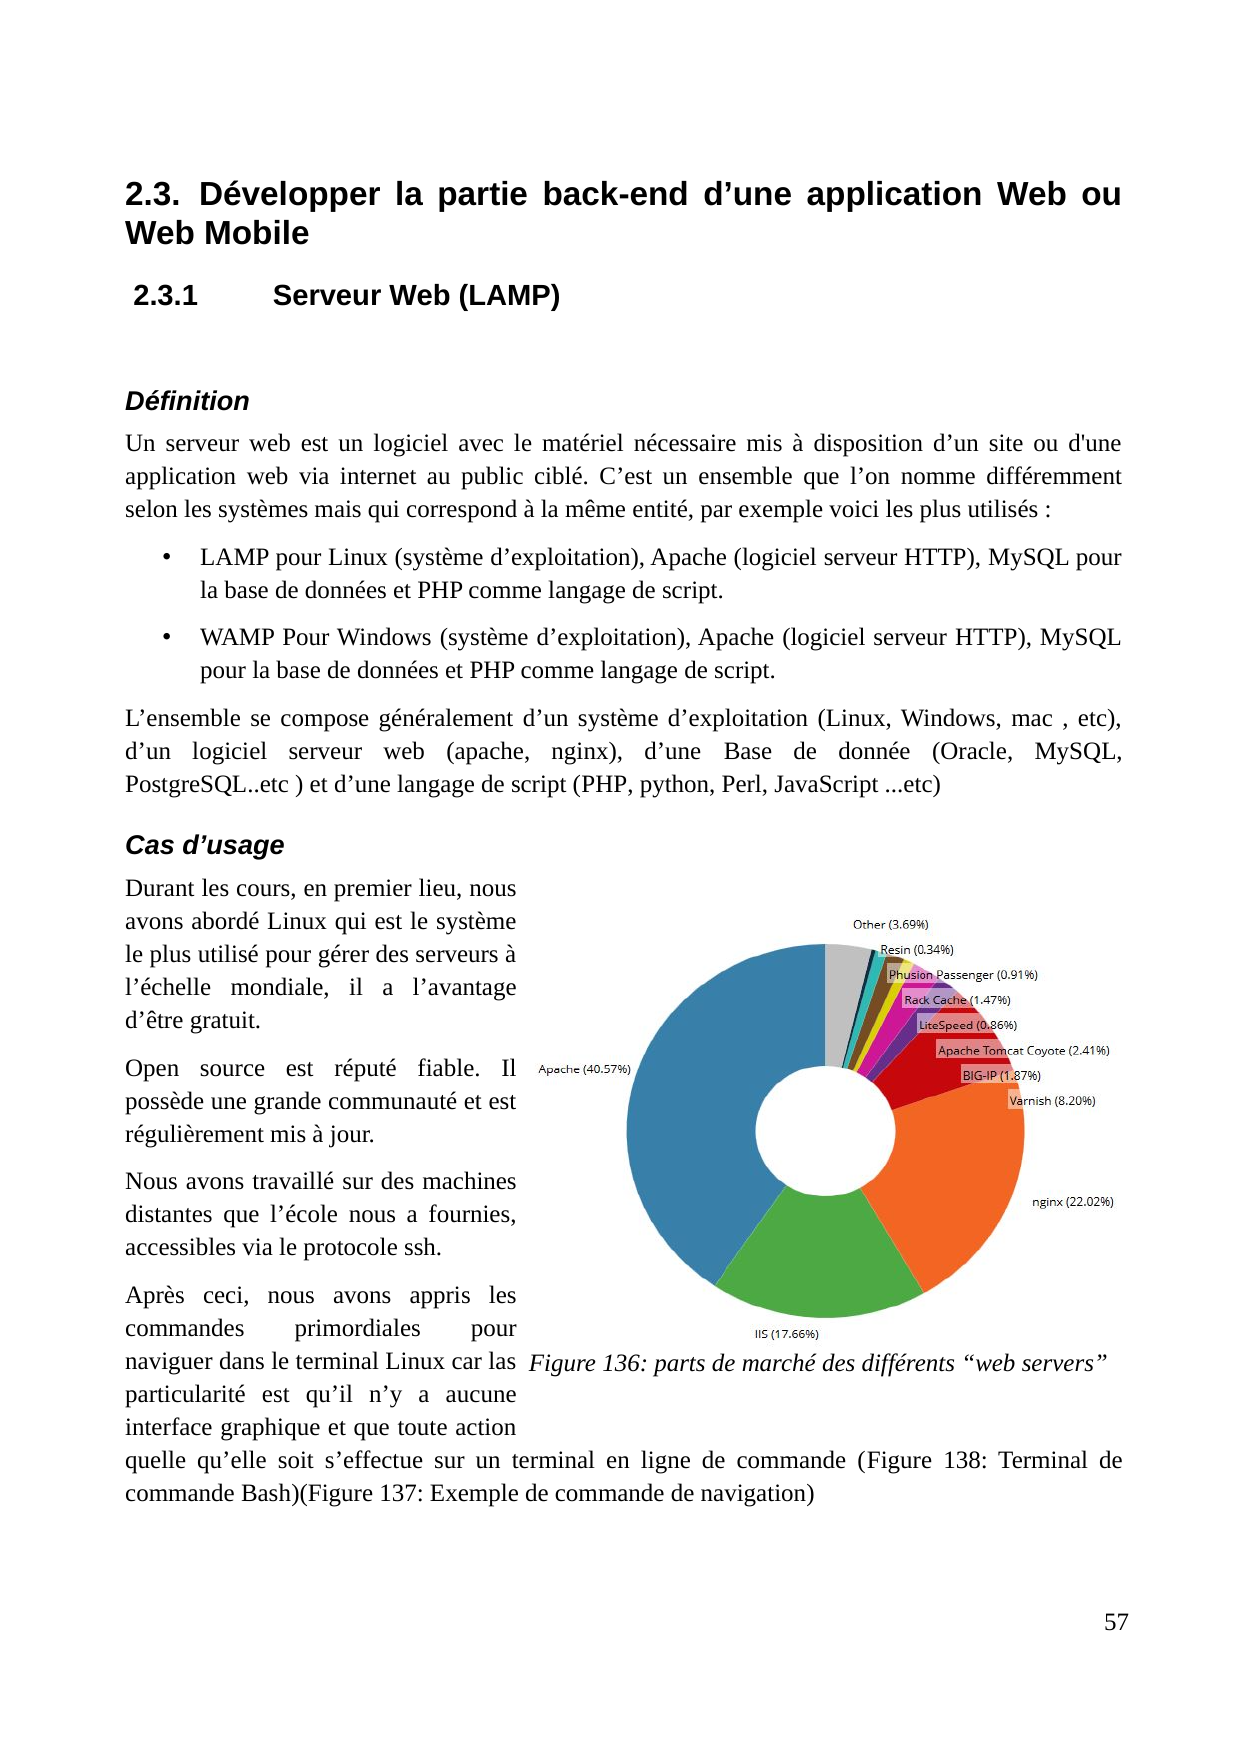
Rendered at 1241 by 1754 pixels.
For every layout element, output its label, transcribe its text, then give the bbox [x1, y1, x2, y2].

subtitle Définition [125, 384, 1123, 416]
subtitle Serveur Web (LAMP) [125, 278, 1123, 312]
text [529, 1377, 1121, 1402]
picture [528, 900, 1121, 1349]
subtitle Cas d’usage [125, 829, 1123, 861]
list LAMP pour Linux (système d’exploitation), Apache (logiciel serveur HTTP), MySQL pour la base de données et PHP comme langage de script. [162, 542, 1123, 604]
text Figure 136: parts de marché des différents “web servers” [529, 1349, 1121, 1377]
text Nous avons travaillé sur des machines distantes que l’école nous a fournies, accessibles via le protocole ssh. [125, 1166, 528, 1261]
text Open source est réputé fiable. Il possède une grande communauté et est régulièrement mis à jour. [125, 1053, 528, 1147]
text Un serveur web est un logiciel avec le matériel nécessaire mis à disposition d’un site ou d'une application web via internet au public ciblé. C’est un ensemble que l’on nomme différemment selon les systèmes mais qui correspond à la même entité, par exemple voici les plus utilisés : [125, 428, 1123, 523]
text Après ceci, nous avons appris les commandes primordiales pour naviguer dans le terminal Linux car las particularité est qu’il n’y a aucune interface graphique et que toute action quelle qu’elle soit s’effectue sur un terminal en ligne de commande (Figure 138: Terminal de commande Bash)(Figure 137: Exemple de commande de navigation) [125, 1280, 1123, 1507]
text Durant les cours, en premier lieu, nous avons abordé Linux qui est le système le plus utilisé pour gérer des serveurs à l’échelle mondiale, il a l’avantage d’être gratuit. [125, 873, 1123, 1034]
text L’ensemble se compose généralement d’un système d’exploitation (Linux, Windows, mac , etc), d’un logiciel serveur web (apache, nginx), d’une Base de donnée (Oracle, MySQL, PostgreSQL..etc ) et d’une langage de script (PHP, python, Perl, JavaScript ...etc) [125, 703, 1123, 798]
subtitle Développer la partie back-end d’une application Web ou Web Mobile [125, 174, 1123, 251]
list WAMP Pour Windows (système d’exploitation), Apache (logiciel serveur HTTP), MySQL pour la base de données et PHP comme langage de script. [162, 622, 1123, 684]
